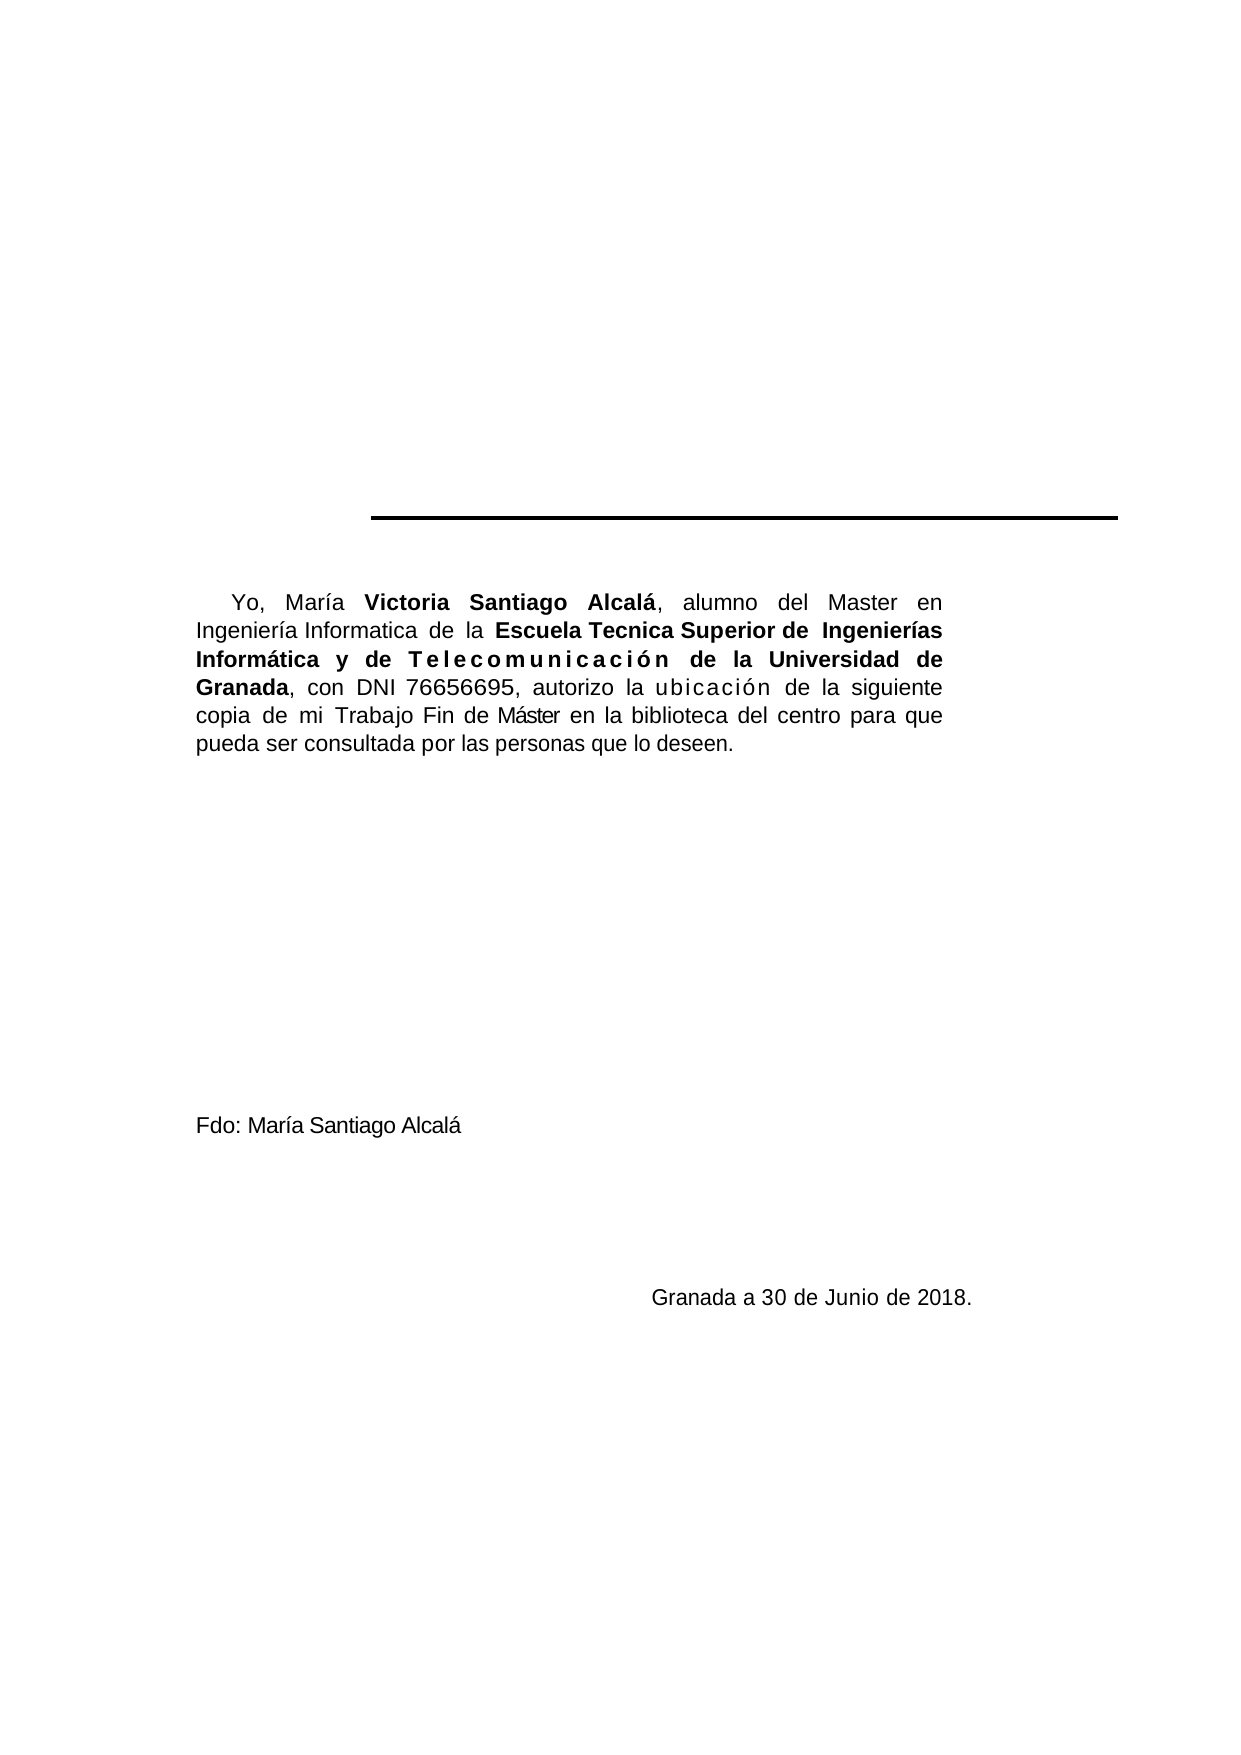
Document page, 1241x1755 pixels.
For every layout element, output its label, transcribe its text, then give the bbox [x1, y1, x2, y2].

text Yo, María Victoria Santiago Alcalá, alumno del Master en Ingeniería Informatica de la Escuela Tecnica Superior de Ingenierías Informática y de Telecomunicación de la Universidad de Granada, con DNI 76656695, autorizo la ubicación de la siguiente copia de mi Trabajo Fin de Máster en la biblioteca del centro para que pueda ser consultada por las personas que lo deseen. [196, 588, 943, 757]
text Granada a 30 de Junio de 2018. [651, 1284, 1065, 1310]
text Fdo: María Santiago Alcalá [196, 1112, 1065, 1139]
